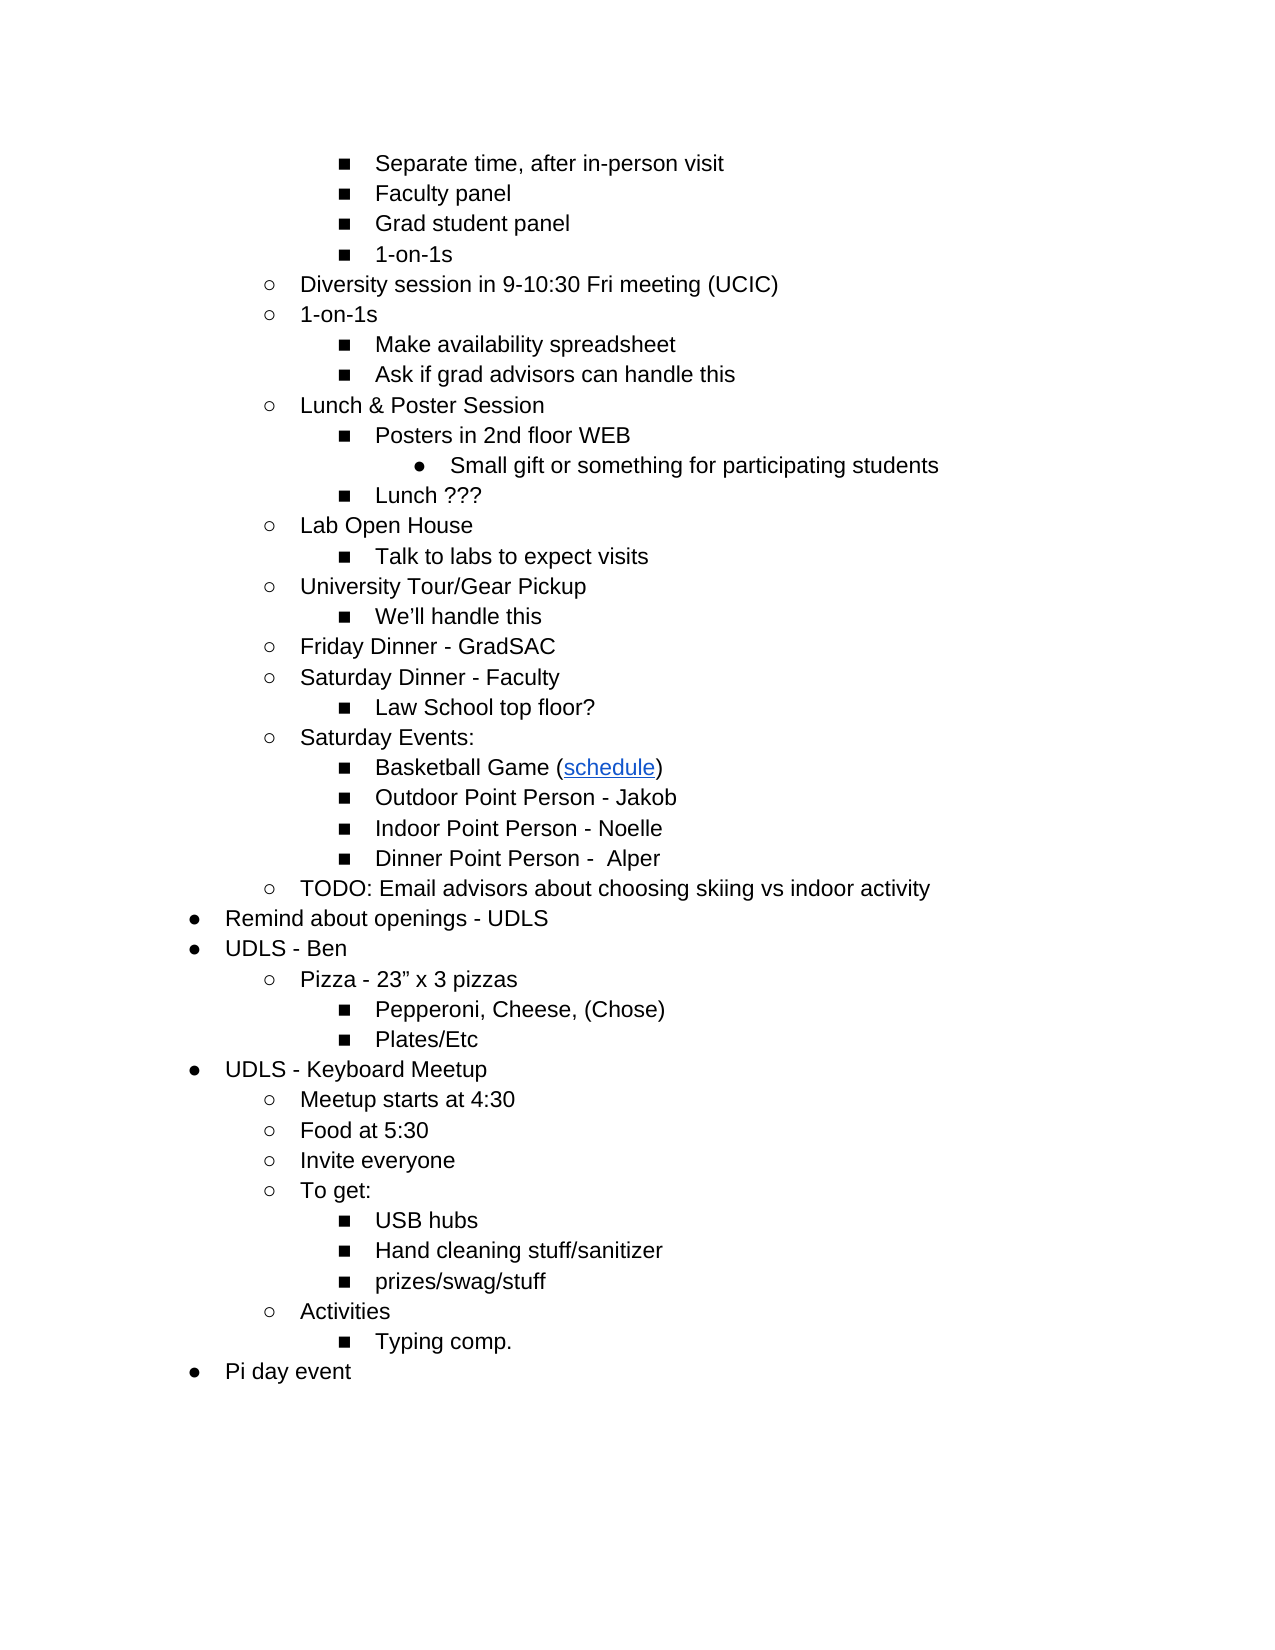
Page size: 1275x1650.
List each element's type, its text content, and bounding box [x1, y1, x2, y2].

list To get: [262, 1177, 1125, 1203]
list Talk to labs to expect visits [337, 543, 1125, 569]
list Indoor Point Person - Noelle [337, 814, 1125, 841]
list Law School top floor? [337, 694, 1125, 720]
list prizes/swag/stuff [337, 1268, 1125, 1294]
list We’ll handle this [337, 603, 1125, 629]
list Grad student panel [337, 210, 1125, 237]
list Hand cleaning stuff/sanitizer [337, 1237, 1125, 1264]
list Pi day event [187, 1358, 1125, 1385]
list Saturday Events: [262, 724, 1125, 750]
list Lunch ??? [337, 482, 1125, 509]
list Make availability spreadsheet [337, 331, 1125, 358]
list Separate time, after in-person visit [337, 150, 1125, 176]
list Remind about openings - UDLS [187, 905, 1125, 932]
list Faculty panel [337, 180, 1125, 207]
list USB hubs [337, 1207, 1125, 1234]
list 1-on-1s [262, 301, 1125, 327]
list Invite everyone [262, 1147, 1125, 1173]
list Activities [262, 1298, 1125, 1324]
list Meetup starts at 4:30 [262, 1086, 1125, 1113]
list Small gift or something for participating students [412, 452, 1125, 478]
list Posters in 2nd floor WEB [337, 422, 1125, 448]
list Diversity session in 9-10:30 Fri meeting (UCIC) [262, 271, 1125, 297]
list Dinner Point Person - Alper [337, 845, 1125, 871]
list UDLS - Ben [187, 935, 1125, 962]
list 1-on-1s [337, 241, 1125, 267]
list TODO: Email advisors about choosing skiing vs indoor activity [262, 875, 1125, 901]
list Lab Open House [262, 512, 1125, 539]
list Pepperoni, Cheese, (Chose) [337, 996, 1125, 1022]
list Food at 5:30 [262, 1117, 1125, 1143]
list Typing comp. [337, 1328, 1125, 1354]
list Pizza - 23” x 3 pizzas [262, 966, 1125, 992]
list Friday Dinner - GradSAC [262, 633, 1125, 660]
list Plates/Etc [337, 1026, 1125, 1052]
list Basketball Game (schedule) [337, 754, 1125, 781]
list Lunch & Poster Session [262, 392, 1125, 418]
list UDLS - Keyboard Meetup [187, 1056, 1125, 1083]
list Ask if grad advisors can handle this [337, 361, 1125, 388]
list Saturday Dinner - Faculty [262, 663, 1125, 690]
list University Tour/Gear Pickup [262, 573, 1125, 599]
list Outdoor Point Person - Jakob [337, 784, 1125, 811]
